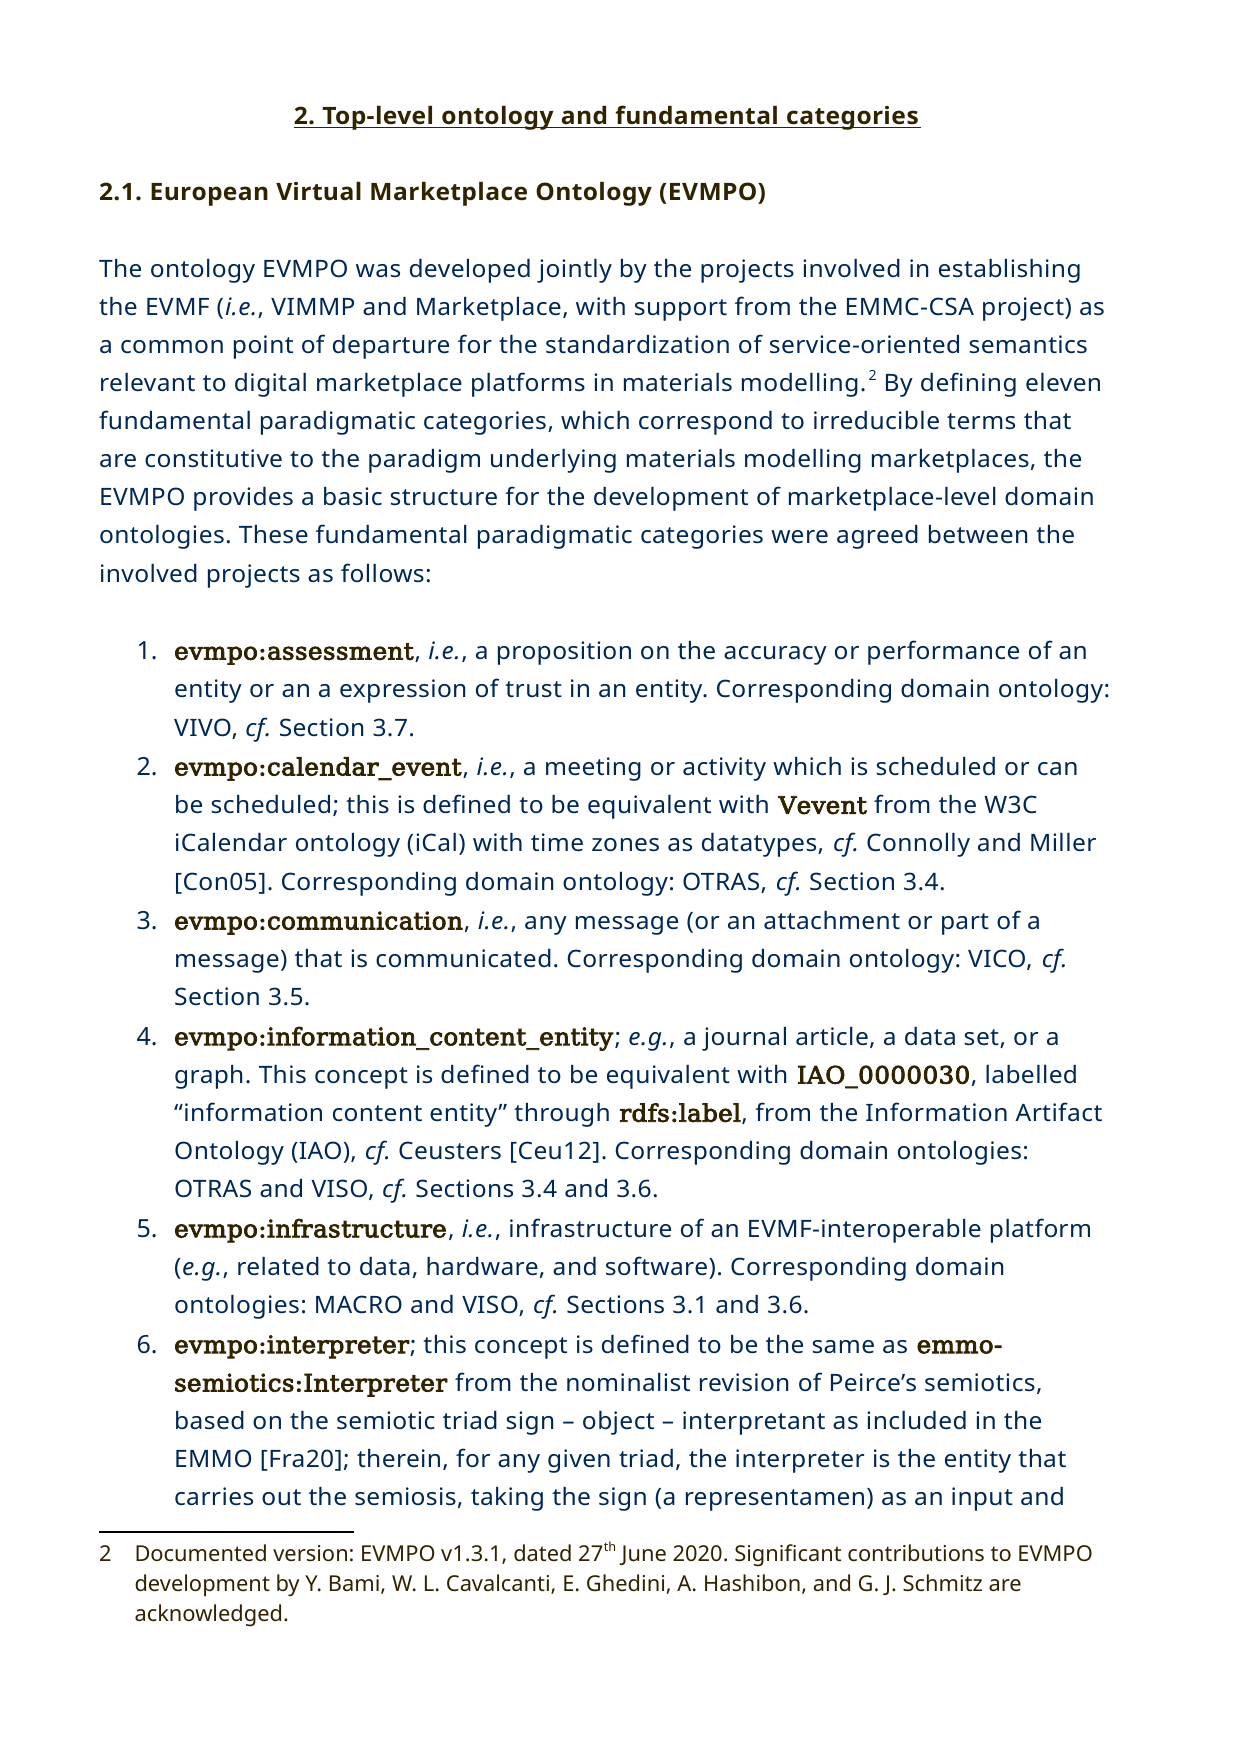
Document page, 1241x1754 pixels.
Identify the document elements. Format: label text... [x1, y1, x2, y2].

list evmpo:interpreter; this concept is defined to be the same as emmo-semiotics:Interpreter from the nominalist revision of Peirce’s semiotics, based on the semiotic triad sign – object – interpretant as included in the EMMO [Fra20]; therein, for any given triad, the interpreter is the entity that carries out the semiosis, taking the sign (a representamen) as an input and [136, 1326, 1114, 1513]
list evmpo:communication, i.e., any message (or an attachment or part of a message) that is communicated. Corresponding domain ontology: VICO, cf. Section 3.5. [136, 902, 1114, 1013]
list evmpo:assessment, i.e., a proposition on the accuracy or performance of an entity or an a expression of trust in an entity. Corresponding domain ontology: VIVO, cf. Section 3.7. [136, 633, 1114, 743]
text The ontology EVMPO was developed jointly by the projects involved in establishing the EVMF (i.e., VIMMP and Marketplace, with support from the EMMC-CSA project) as a common point of departure for the standardization of service-oriented semantics relevant to digital marketplace platforms in materials modelling. By defining eleven fundamental paradigmatic categories, which correspond to irreducible terms that are constitutive to the paradigm underlying materials modelling marketplaces, the EVMPO provides a basic structure for the development of marketplace-level domain ontologies. These fundamental paradigmatic categories were agreed between the involved projects as follows: [99, 251, 1114, 589]
list evmpo:calendar_event, i.e., a meeting or activity which is scheduled or can be scheduled; this is defined to be equivalent with Vevent from the W3C iCalendar ontology (iCal) with time zones as datatypes, cf. Connolly and Miller [Con05]. Corresponding domain ontology: OTRAS, cf. Section 3.4. [136, 748, 1114, 897]
text 2. Top-level ontology and fundamental categories [99, 99, 1114, 132]
list evmpo:information_content_entity; e.g., a journal article, a data set, or a graph. This concept is defined to be equivalent with IAO_0000030, labelled “information content entity” through rdfs:label, from the Information Artifact Ontology (IAO), cf. Ceusters [Ceu12]. Corresponding domain ontologies: OTRAS and VISO, cf. Sections 3.4 and 3.6. [136, 1018, 1114, 1205]
list evmpo:infrastructure, i.e., infrastructure of an EVMF-interoperable platform (e.g., related to data, hardware, and software). Corresponding domain ontologies: MACRO and VISO, cf. Sections 3.1 and 3.6. [136, 1210, 1114, 1321]
text Documented version: EVMPO v1.3.1, dated 27th June 2020. Significant contributions to EVMPO development by Y. Bami, W. L. Cavalcanti, E. Ghedini, A. Hashibon, and G. J. Schmitz are acknowledged. [99, 1538, 1114, 1627]
text 2.1. European Virtual Marketplace Ontology (EVMPO) [99, 175, 1114, 208]
